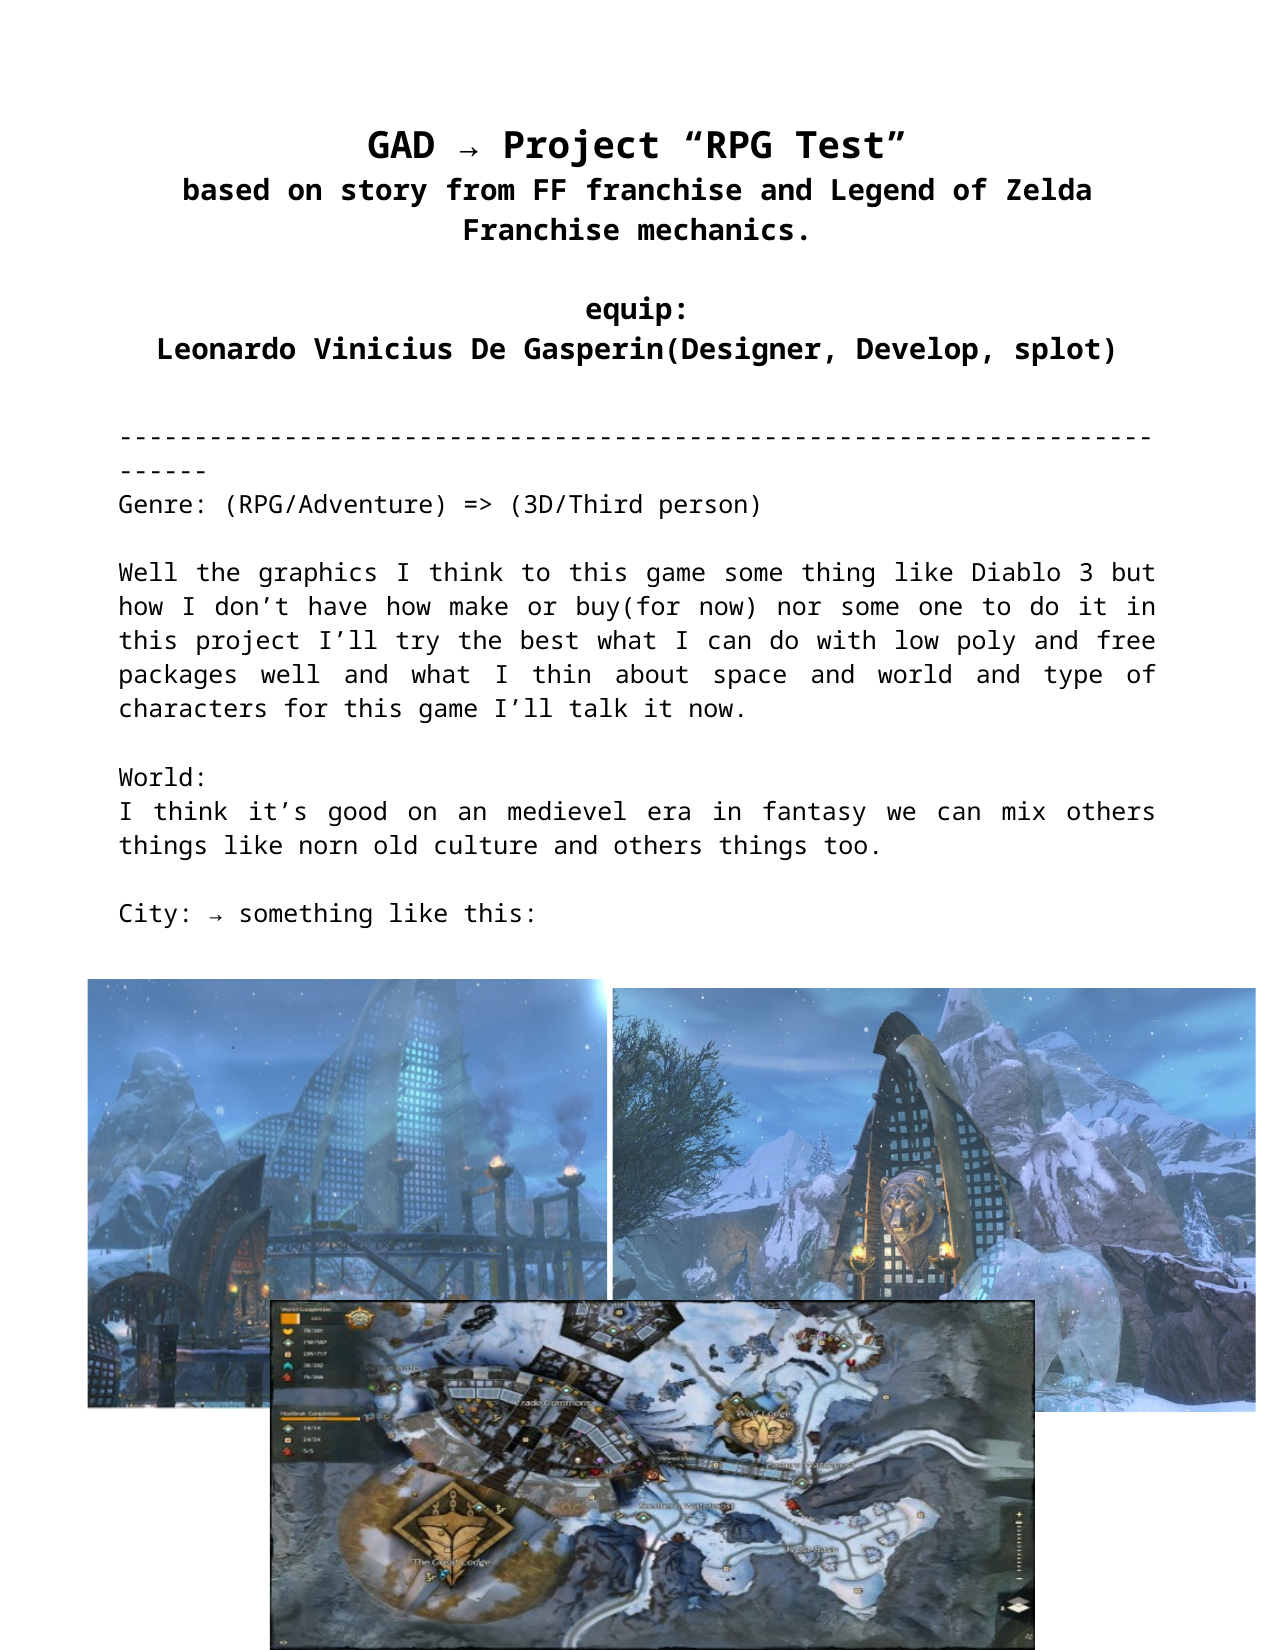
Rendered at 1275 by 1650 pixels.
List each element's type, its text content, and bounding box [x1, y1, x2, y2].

text Genre: (RPG/Adventure) => (3D/Third person) [118, 487, 1157, 521]
text Well the graphics I think to this game some thing like Diablo 3 but how I don’t have how make or buy(for now) nor some one to do it in this project I’ll try the best what I can do with low poly and free packages well and what I thin about space and world and type of characters for this game I’ll talk it now. [118, 555, 1157, 725]
text GAD → Project “RPG Test” [118, 118, 1157, 169]
text --------------------------------------------------------------------------- [118, 419, 1157, 487]
text I think it’s good on an medievel era in fantasy we can mix others things like norn old culture and others things too. [118, 793, 1157, 861]
text equip: [118, 288, 1157, 328]
text Leonardo Vinicius De Gasperin(Designer, Develop, splot) [118, 328, 1157, 368]
text City: → something like this: [118, 896, 1157, 929]
picture [87, 979, 1256, 1650]
text World: [118, 759, 1157, 793]
text based on story from FF franchise and Legend of Zelda Franchise mechanics. [118, 169, 1157, 248]
